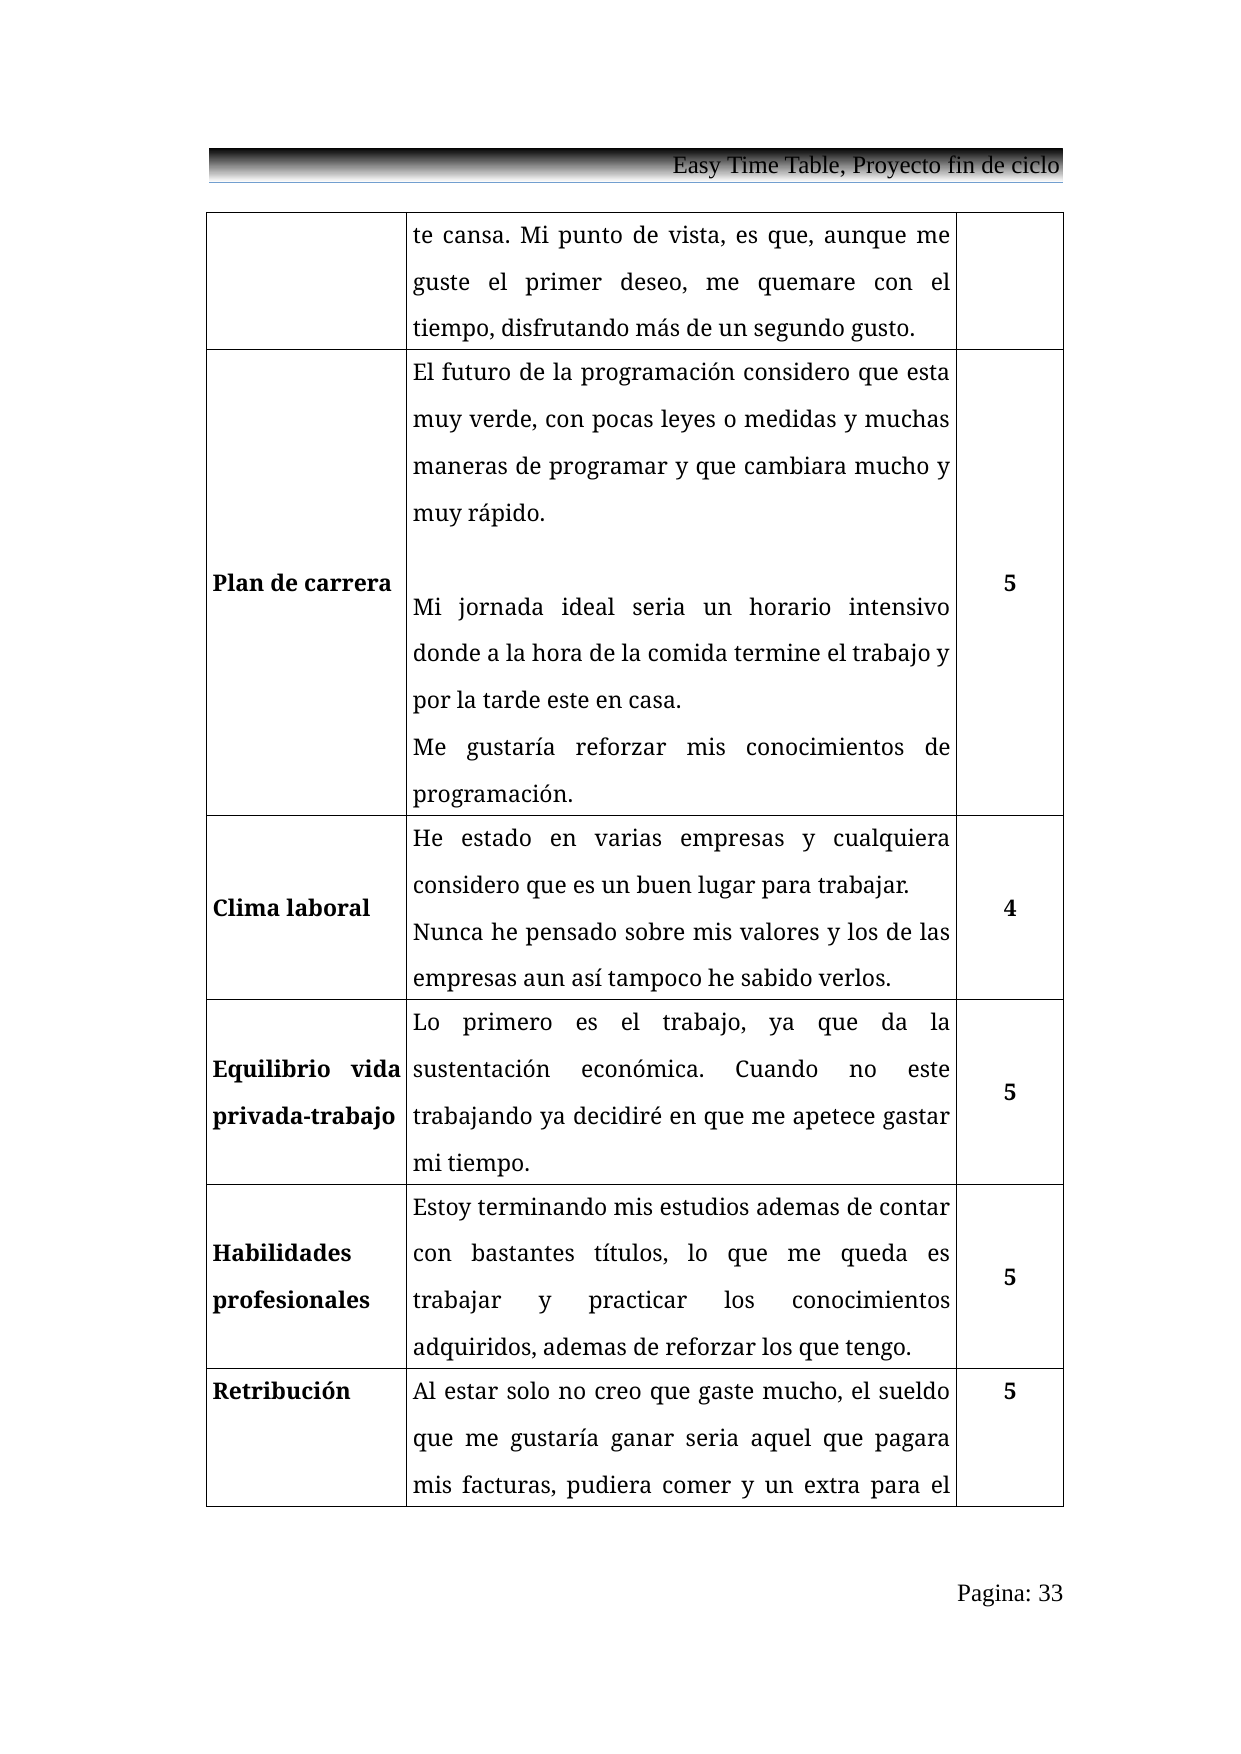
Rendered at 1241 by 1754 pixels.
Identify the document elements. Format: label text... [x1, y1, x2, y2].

table_cell 5 [957, 350, 1063, 815]
table_cell Retribución [207, 1369, 406, 1506]
table_cell Equilibrio vida privada-trabajo [207, 1000, 406, 1184]
table_cell [957, 213, 1063, 349]
table_cell Plan de carrera [207, 350, 406, 815]
table_cell Habilidades profesionales [207, 1185, 406, 1368]
table_cell El futuro de la programación considero que esta muy verde, con pocas leyes o medidas y muchas maneras de programar y que cambiara mucho y muy rápido. Mi jornada ideal seria un horario intensivo donde a la hora de la comida termine el trabajo y por la tarde este en casa. Me gustaría reforzar mis conocimientos de programación. [407, 350, 956, 815]
table_cell Lo primero es el trabajo, ya que da la sustentación económica. Cuando no este trabajando ya decidiré en que me apetece gastar mi tiempo. [407, 1000, 956, 1184]
table_cell 4 [957, 816, 1063, 999]
table_cell Al estar solo no creo que gaste mucho, el sueldo que me gustaría ganar seria aquel que pagara mis facturas, pudiera comer y un extra para el [407, 1369, 956, 1506]
table_cell te cansa. Mi punto de vista, es que, aunque me guste el primer deseo, me quemare con el tiempo, disfrutando más de un segundo gusto. [407, 213, 956, 349]
table_cell Clima laboral [207, 816, 406, 999]
table_cell Estoy terminando mis estudios ademas de contar con bastantes títulos, lo que me queda es trabajar y practicar los conocimientos adquiridos, ademas de reforzar los que tengo. [407, 1185, 956, 1368]
table_cell 5 [957, 1369, 1063, 1506]
table_cell He estado en varias empresas y cualquiera considero que es un buen lugar para trabajar. Nunca he pensado sobre mis valores y los de las empresas aun así tampoco he sabido verlos. [407, 816, 956, 999]
table_cell 5 [957, 1185, 1063, 1368]
table_cell 5 [957, 1000, 1063, 1184]
table_cell [207, 213, 406, 349]
